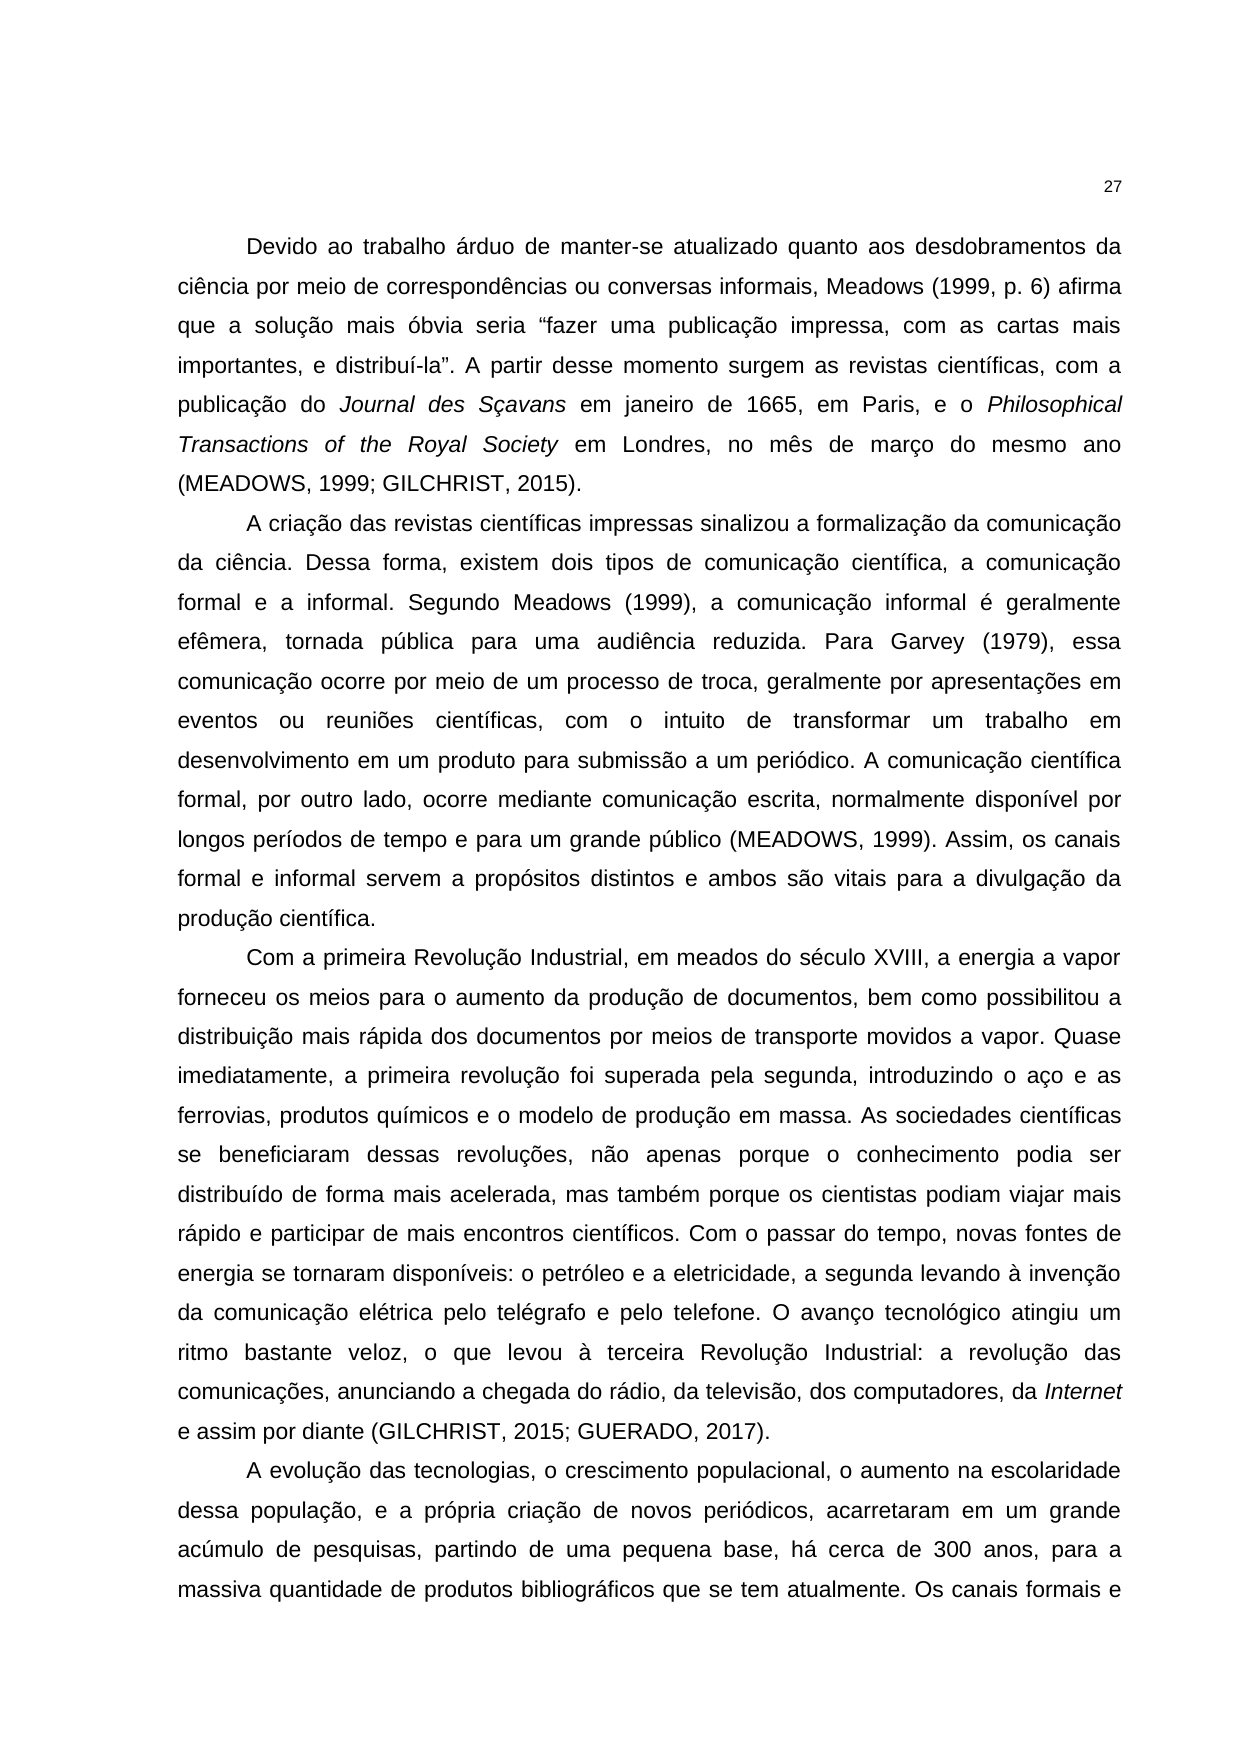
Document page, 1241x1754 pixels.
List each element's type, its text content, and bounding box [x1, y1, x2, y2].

text Com a primeira Revolução Industrial, em meados do século XVIII, a energia a vapor forneceu os meios para o aumento da produção de documentos, bem como possibilitou a distribuição mais rápida dos documentos por meios de transporte movidos a vapor. Quase imediatamente, a primeira revolução foi superada pela segunda, introduzindo o aço e as ferrovias, produtos químicos e o modelo de produção em massa. As sociedades científicas se beneficiaram dessas revoluções, não apenas porque o conhecimento podia ser distribuído de forma mais acelerada, mas também porque os cientistas podiam viajar mais rápido e participar de mais encontros científicos. Com o passar do tempo, novas fontes de energia se tornaram disponíveis: o petróleo e a eletricidade, a segunda levando à invenção da comunicação elétrica pelo telégrafo e pelo telefone. O avanço tecnológico atingiu um ritmo bastante veloz, o que levou à terceira Revolução Industrial: a revolução das comunicações, anunciando a chegada do rádio, da televisão, dos computadores, da Internet e assim por diante (GILCHRIST, 2015; GUERADO, 2017). [177, 944, 1122, 1444]
text A criação das revistas científicas impressas sinalizou a formalização da comunicação da ciência. Dessa forma, existem dois tipos de comunicação científica, a comunicação formal e a informal. Segundo Meadows (1999), a comunicação informal é geralmente efêmera, tornada pública para uma audiência reduzida. Para Garvey (1979), essa comunicação ocorre por meio de um processo de troca, geralmente por apresentações em eventos ou reuniões científicas, com o intuito de transformar um trabalho em desenvolvimento em um produto para submissão a um periódico. A comunicação científica formal, por outro lado, ocorre mediante comunicação escrita, normalmente disponível por longos períodos de tempo e para um grande público (MEADOWS, 1999). Assim, os canais formal e informal servem a propósitos distintos e ambos são vitais para a divulgação da produção científica. [177, 510, 1122, 931]
text A evolução das tecnologias, o crescimento populacional, o aumento na escolaridade dessa população, e a própria criação de novos periódicos, acarretaram em um grande acúmulo de pesquisas, partindo de uma pequena base, há cerca de 300 anos, para a massiva quantidade de produtos bibliográficos que se tem atualmente. Os canais formais e [177, 1457, 1122, 1602]
text Devido ao trabalho árduo de manter-se atualizado quanto aos desdobramentos da ciência por meio de correspondências ou conversas informais, Meadows (1999, p. 6) afirma que a solução mais óbvia seria “fazer uma publicação impressa, com as cartas mais importantes, e distribuí-la”. A partir desse momento surgem as revistas científicas, com a publicação do Journal des Sçavans em janeiro de 1665, em Paris, e o Philosophical Transactions of the Royal Society em Londres, no mês de março do mesmo ano (MEADOWS, 1999; GILCHRIST, 2015). [177, 233, 1122, 497]
